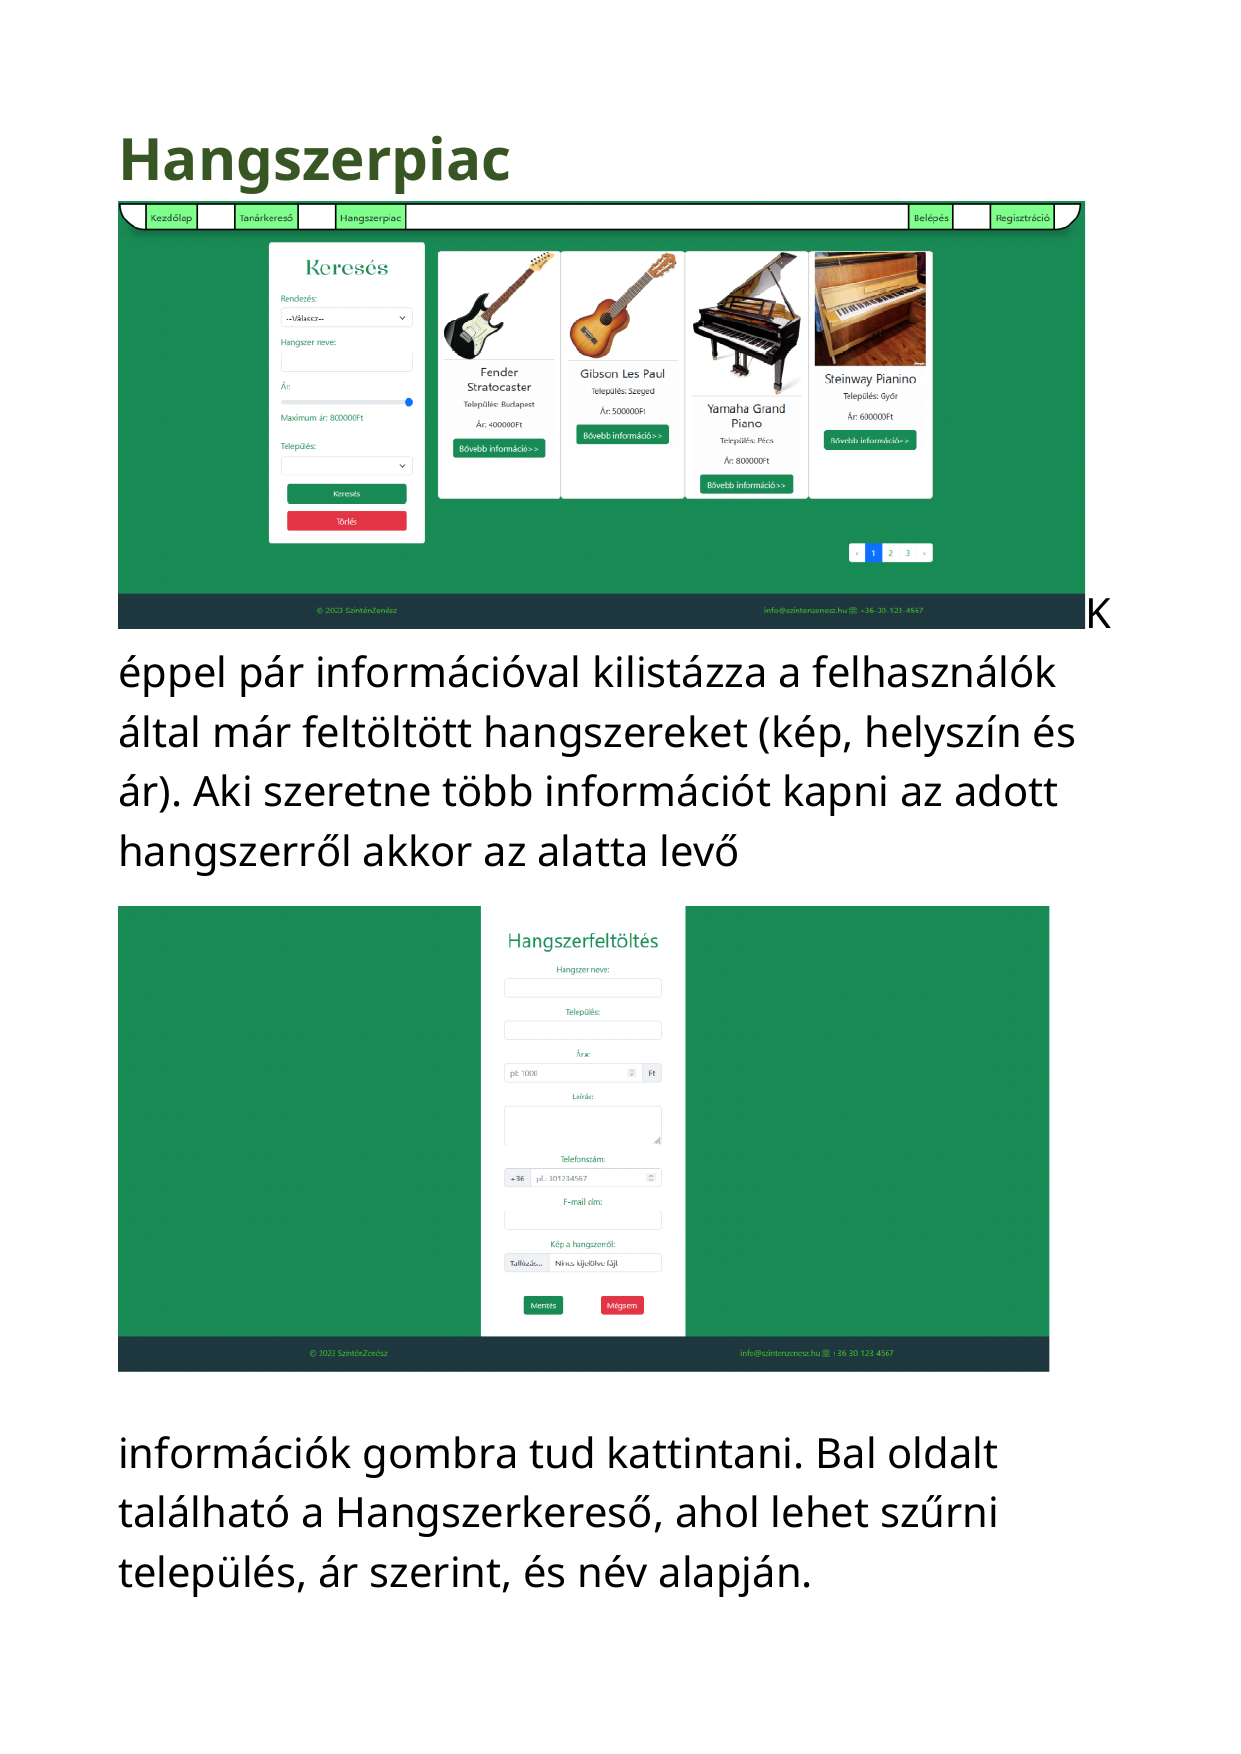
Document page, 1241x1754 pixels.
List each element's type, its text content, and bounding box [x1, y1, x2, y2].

text Képpel pár információval kilistázza a felhasználók által már feltöltött hangszereket (kép, helyszín és ár). Aki szeretne több információt kapni az adott hangszerről akkor az alatta levő [118, 202, 1122, 879]
text Hangszerpiac [118, 118, 1122, 198]
text információk gombra tud kattintani. Bal oldalt található a Hangszerkereső, ahol lehet szűrni település, ár szerint, és név alapján. [118, 1423, 1122, 1599]
